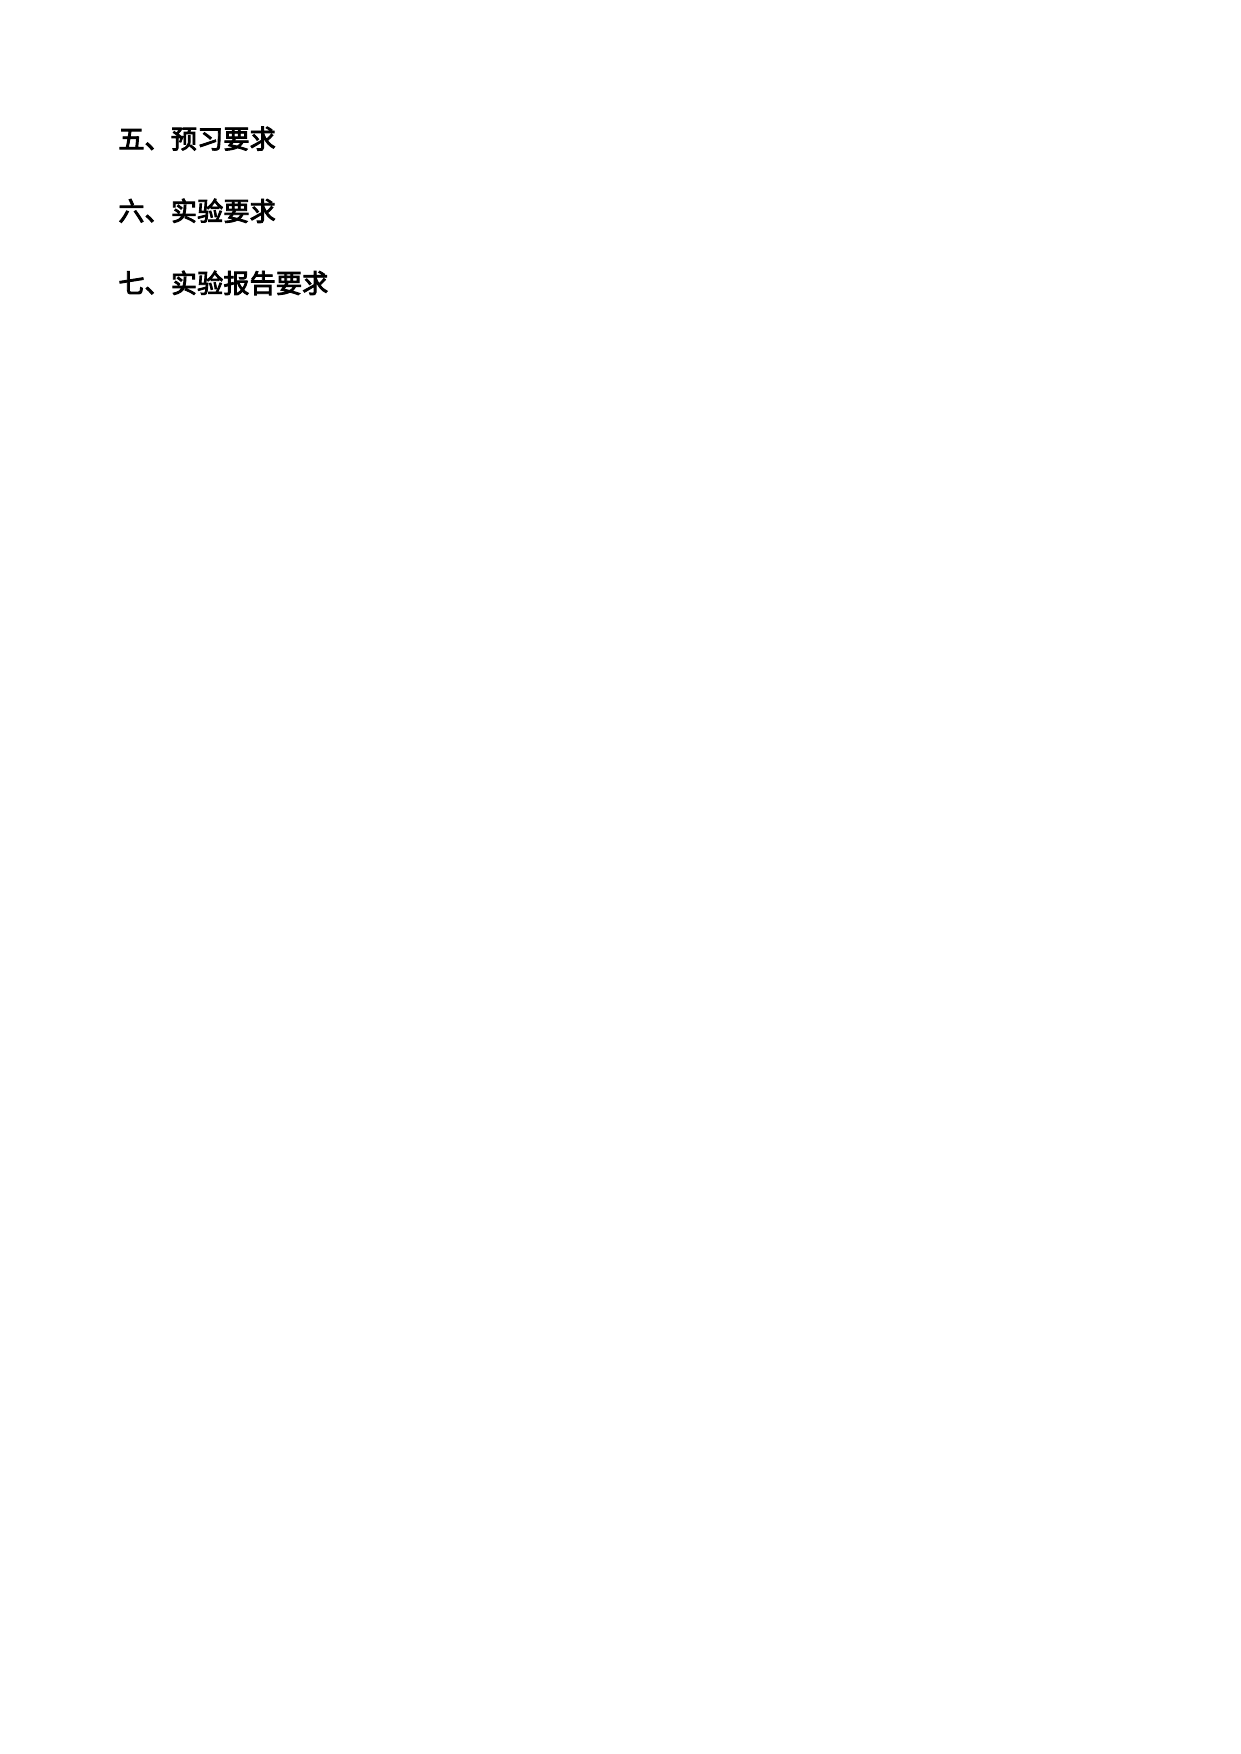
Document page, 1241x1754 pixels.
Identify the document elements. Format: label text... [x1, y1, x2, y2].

subtitle 六、实验要求 [118, 190, 1122, 229]
subtitle 七、实验报告要求 [118, 262, 1122, 301]
subtitle 五、预习要求 [118, 118, 1122, 157]
